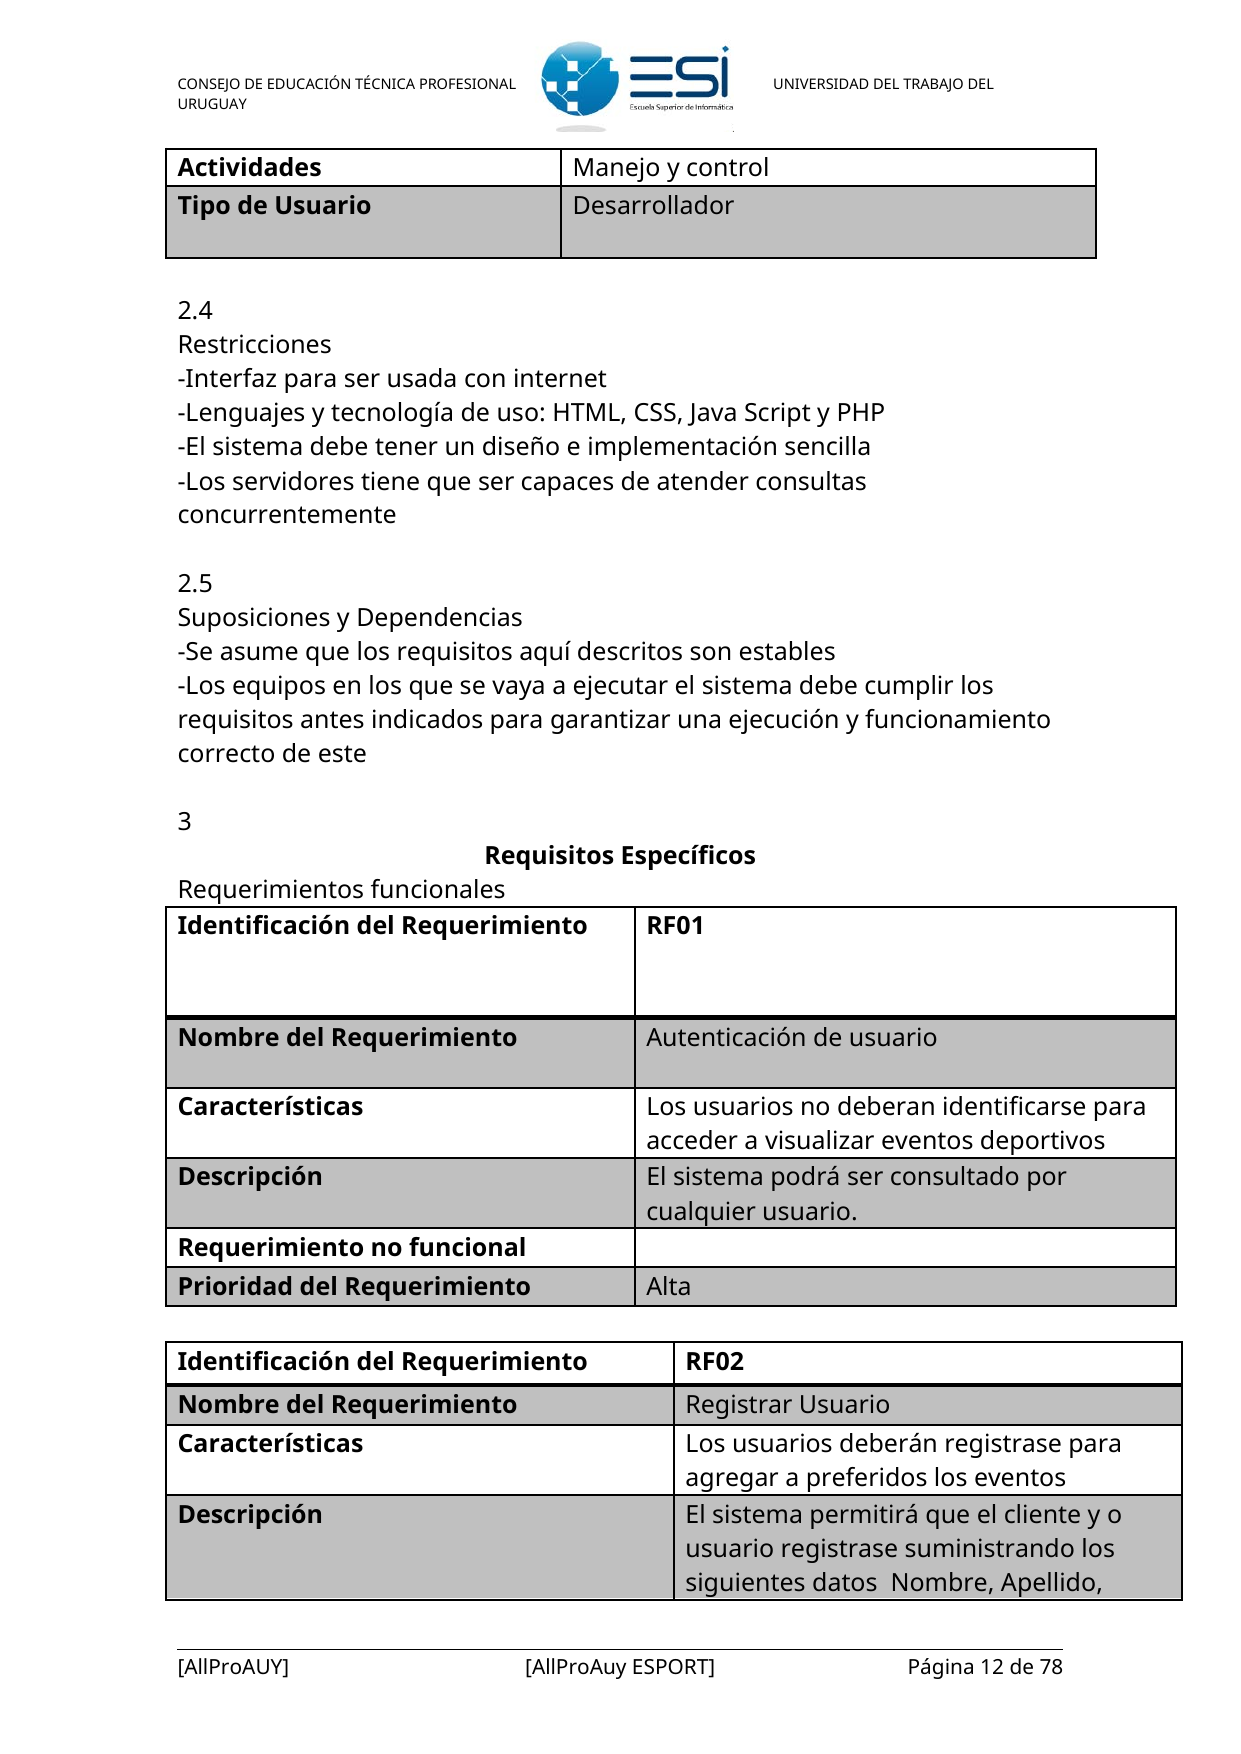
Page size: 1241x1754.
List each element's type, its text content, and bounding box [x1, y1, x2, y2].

text -Los equipos en los que se vaya a ejecutar el sistema debe cumplir los requisitos antes indicados para garantizar una ejecución y funcionamiento correcto de este [177, 667, 1063, 770]
text -Lenguajes y tecnología de uso: HTML, CSS, Java Script y PHP [177, 395, 1063, 429]
table_cell Requerimiento no funcional [167, 1229, 634, 1266]
table_header RF02 [675, 1343, 1181, 1382]
table_cell Alta [636, 1268, 1175, 1305]
table_cell Características [167, 1426, 673, 1494]
table_cell El sistema podrá ser consultado por cualquier usuario. [636, 1159, 1175, 1227]
table_cell Descripción [167, 1496, 673, 1598]
table_cell Autenticación de usuario [636, 1020, 1175, 1087]
table_cell Descripción [167, 1159, 634, 1227]
text 2.5 [177, 565, 1063, 599]
text 3 [177, 804, 1063, 838]
table_header Identificación del Requerimiento [167, 908, 634, 1015]
table_cell [636, 1229, 1175, 1266]
text -Los servidores tiene que ser capaces de atender consultas concurrentemente [177, 463, 1063, 531]
table_cell Registrar Usuario [675, 1387, 1181, 1424]
table_cell Tipo de Usuario [167, 187, 560, 257]
text -El sistema debe tener un diseño e implementación sencilla [177, 429, 1063, 463]
text -Se asume que los requisitos aquí descritos son estables [177, 633, 1063, 667]
table_cell Los usuarios no deberan identificarse para acceder a visualizar eventos deportivos [636, 1089, 1175, 1157]
table_cell Nombre del Requerimiento [167, 1387, 673, 1424]
table_cell Actividades [167, 150, 560, 185]
text Requerimientos funcionales [177, 872, 1063, 906]
table_cell Manejo y control [562, 150, 1095, 185]
text Requisitos Específicos [177, 838, 1063, 872]
table_cell Prioridad del Requerimiento [167, 1268, 634, 1305]
text Restricciones [177, 327, 1063, 361]
table_cell El sistema permitirá que el cliente y o usuario registrase suministrando los siguientes datos Nombre, Apellido, [675, 1496, 1181, 1598]
table_cell Los usuarios deberán registrase para agregar a preferidos los eventos [675, 1426, 1181, 1494]
table_header Identificación del Requerimiento [167, 1343, 673, 1382]
picture [534, 39, 734, 132]
table_cell Desarrollador [562, 187, 1095, 257]
table_cell Nombre del Requerimiento [167, 1020, 634, 1087]
text 2.4 [177, 293, 1063, 327]
text Suposiciones y Dependencias [177, 599, 1063, 633]
table_header RF01 [636, 908, 1175, 1015]
text -Interfaz para ser usada con internet [177, 361, 1063, 395]
table_cell Características [167, 1089, 634, 1157]
